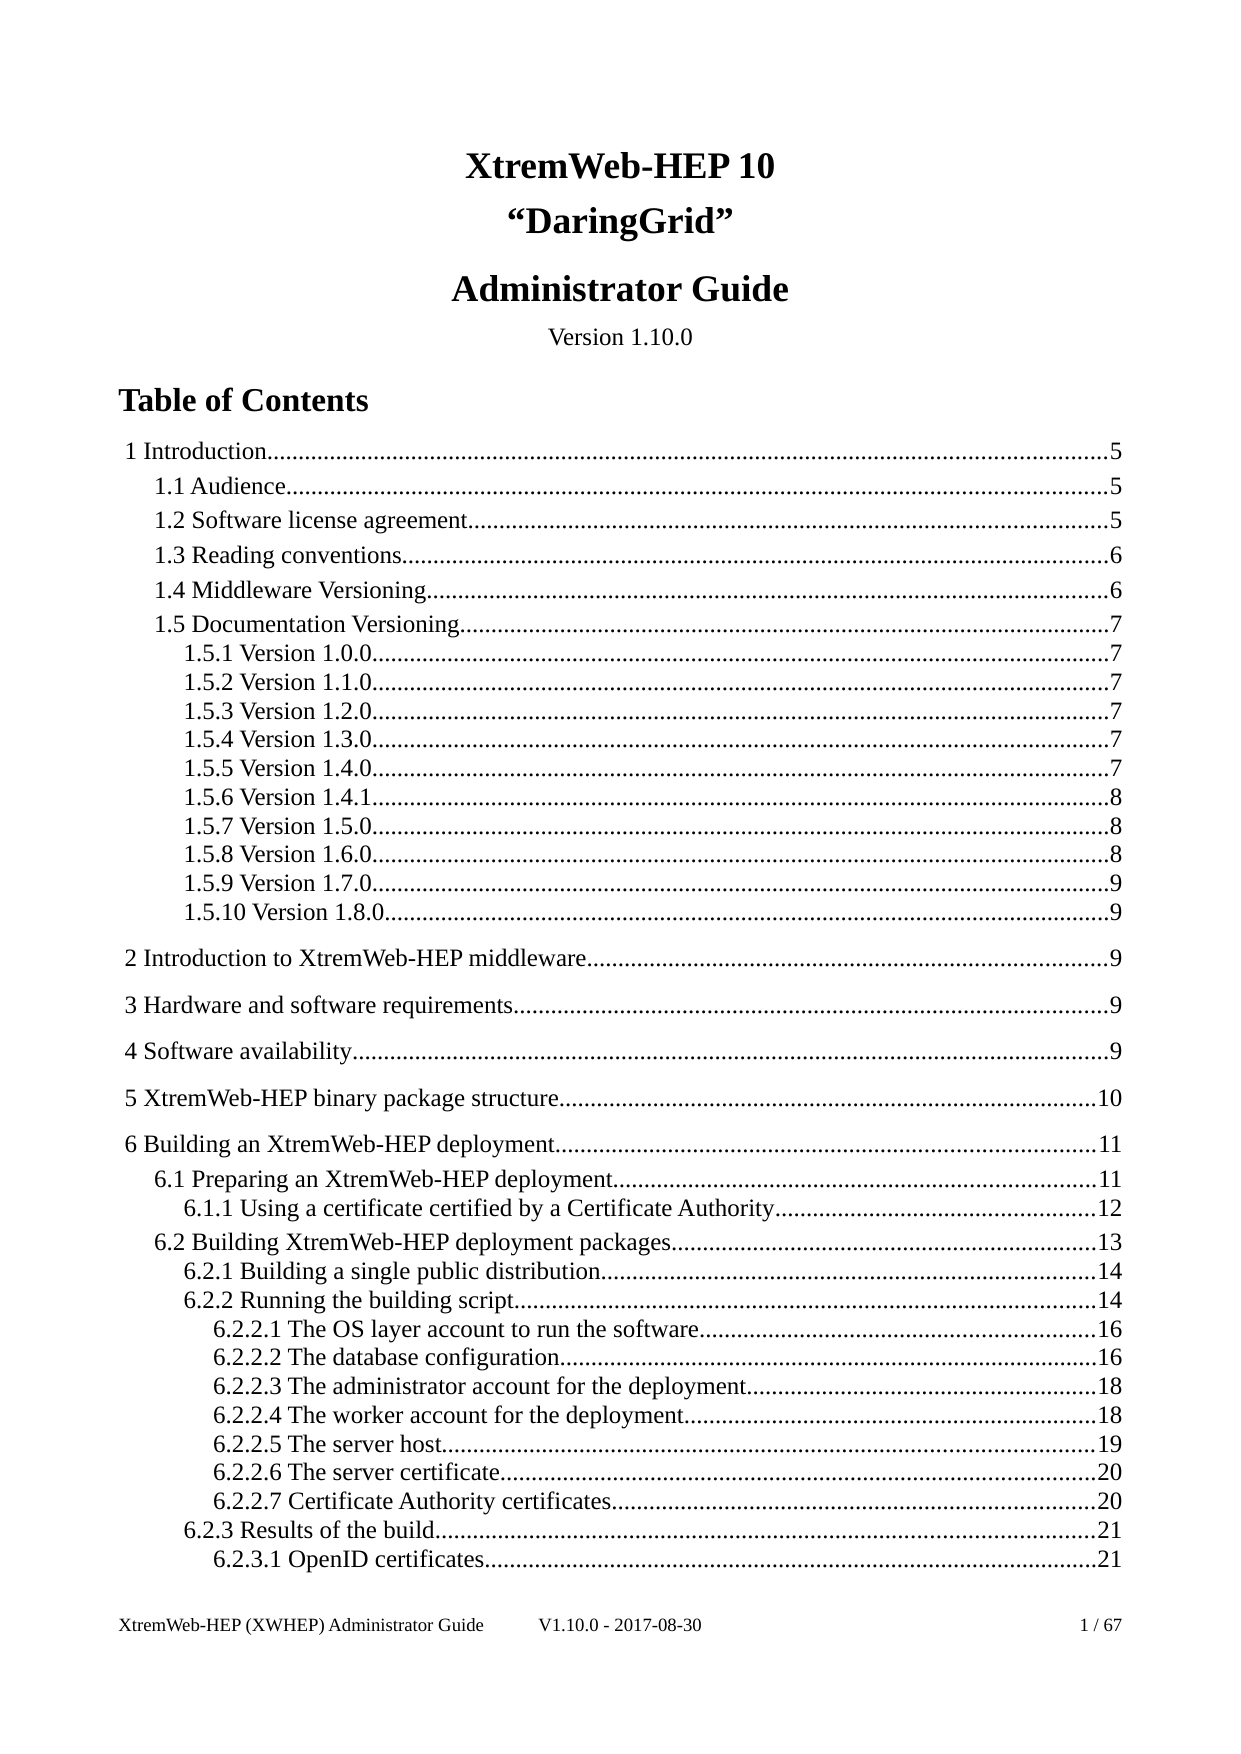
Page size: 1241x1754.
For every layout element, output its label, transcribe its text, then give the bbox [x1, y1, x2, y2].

text 1.5.2 Version 1.1.0 7 [177, 667, 1122, 696]
subtitle Table of Contents [118, 380, 1122, 418]
text 1.5.5 Version 1.4.0 7 [177, 753, 1122, 782]
text 3 Hardware and software requirements 9 [118, 990, 1122, 1019]
text “DaringGrid” [118, 199, 1122, 242]
text 1.3 Reading conventions 6 [148, 540, 1122, 569]
text 5 XtremWeb-HEP binary package structure 10 [118, 1083, 1122, 1112]
text 1.5.1 Version 1.0.0 7 [177, 638, 1122, 667]
text 6.2.2.5 The server host 19 [207, 1429, 1122, 1457]
text 6.2.1 Building a single public distribution 14 [177, 1256, 1122, 1285]
text 6 Building an XtremWeb-HEP deployment 11 [118, 1129, 1122, 1158]
text 6.2 Building XtremWeb-HEP deployment packages 13 [148, 1227, 1122, 1256]
text 1 Introduction 5 [118, 436, 1122, 465]
text 6.1.1 Using a certificate certified by a Certificate Authority 12 [177, 1193, 1122, 1221]
subtitle XtremWeb-HEP 10 [118, 143, 1122, 186]
text 6.2.2.2 The database configuration 16 [207, 1342, 1122, 1371]
text 6.2.3.1 OpenID certificates 21 [207, 1544, 1122, 1572]
text 1.1 Audience 5 [148, 471, 1122, 499]
text 1.2 Software license agreement 5 [148, 505, 1122, 534]
text 6.2.2.3 The administrator account for the deployment 18 [207, 1371, 1122, 1400]
text 4 Software availability 9 [118, 1036, 1122, 1065]
text 6.2.2.1 The OS layer account to run the software 16 [207, 1314, 1122, 1342]
text 2 Introduction to XtremWeb-HEP middleware 9 [118, 943, 1122, 972]
text 6.2.3 Results of the build 21 [177, 1515, 1122, 1544]
text 6.2.2 Running the building script 14 [177, 1285, 1122, 1314]
text 6.2.2.4 The worker account for the deployment 18 [207, 1400, 1122, 1429]
text 6.1 Preparing an XtremWeb-HEP deployment 11 [148, 1164, 1122, 1193]
text 6.2.2.6 The server certificate 20 [207, 1457, 1122, 1486]
text 1.5.10 Version 1.8.0 9 [177, 897, 1122, 926]
text Version 1.10.0 [118, 322, 1122, 351]
text 1.5.6 Version 1.4.1 8 [177, 782, 1122, 811]
text 1.5.8 Version 1.6.0 8 [177, 839, 1122, 868]
text 1.5 Documentation Versioning 7 [148, 609, 1122, 638]
text 1.5.3 Version 1.2.0 7 [177, 696, 1122, 724]
text 1.5.9 Version 1.7.0 9 [177, 868, 1122, 897]
subtitle Administrator Guide [118, 267, 1122, 310]
text 1.4 Middleware Versioning 6 [148, 575, 1122, 603]
text 1.5.7 Version 1.5.0 8 [177, 811, 1122, 839]
text 6.2.2.7 Certificate Authority certificates 20 [207, 1486, 1122, 1515]
text 1.5.4 Version 1.3.0 7 [177, 724, 1122, 753]
